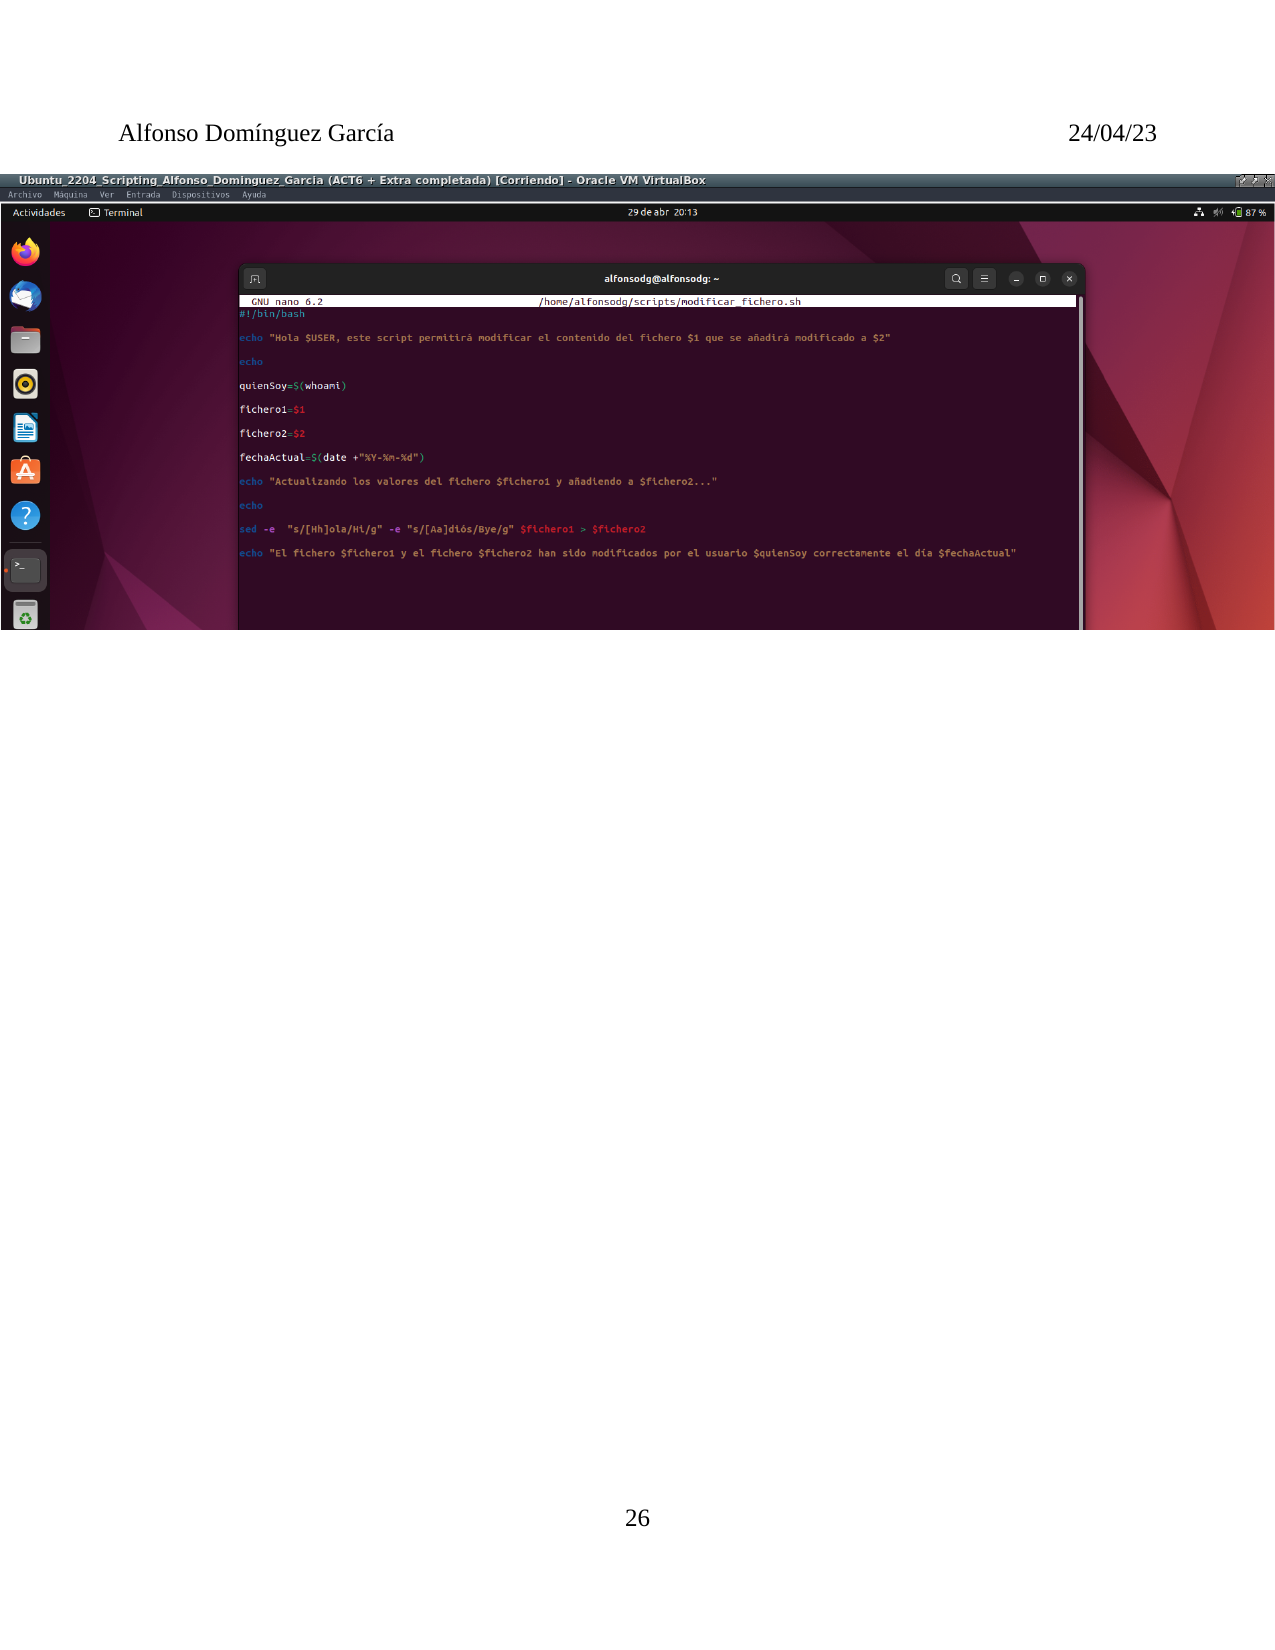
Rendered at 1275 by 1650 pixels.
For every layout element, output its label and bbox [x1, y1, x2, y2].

picture [0, 174, 1275, 630]
